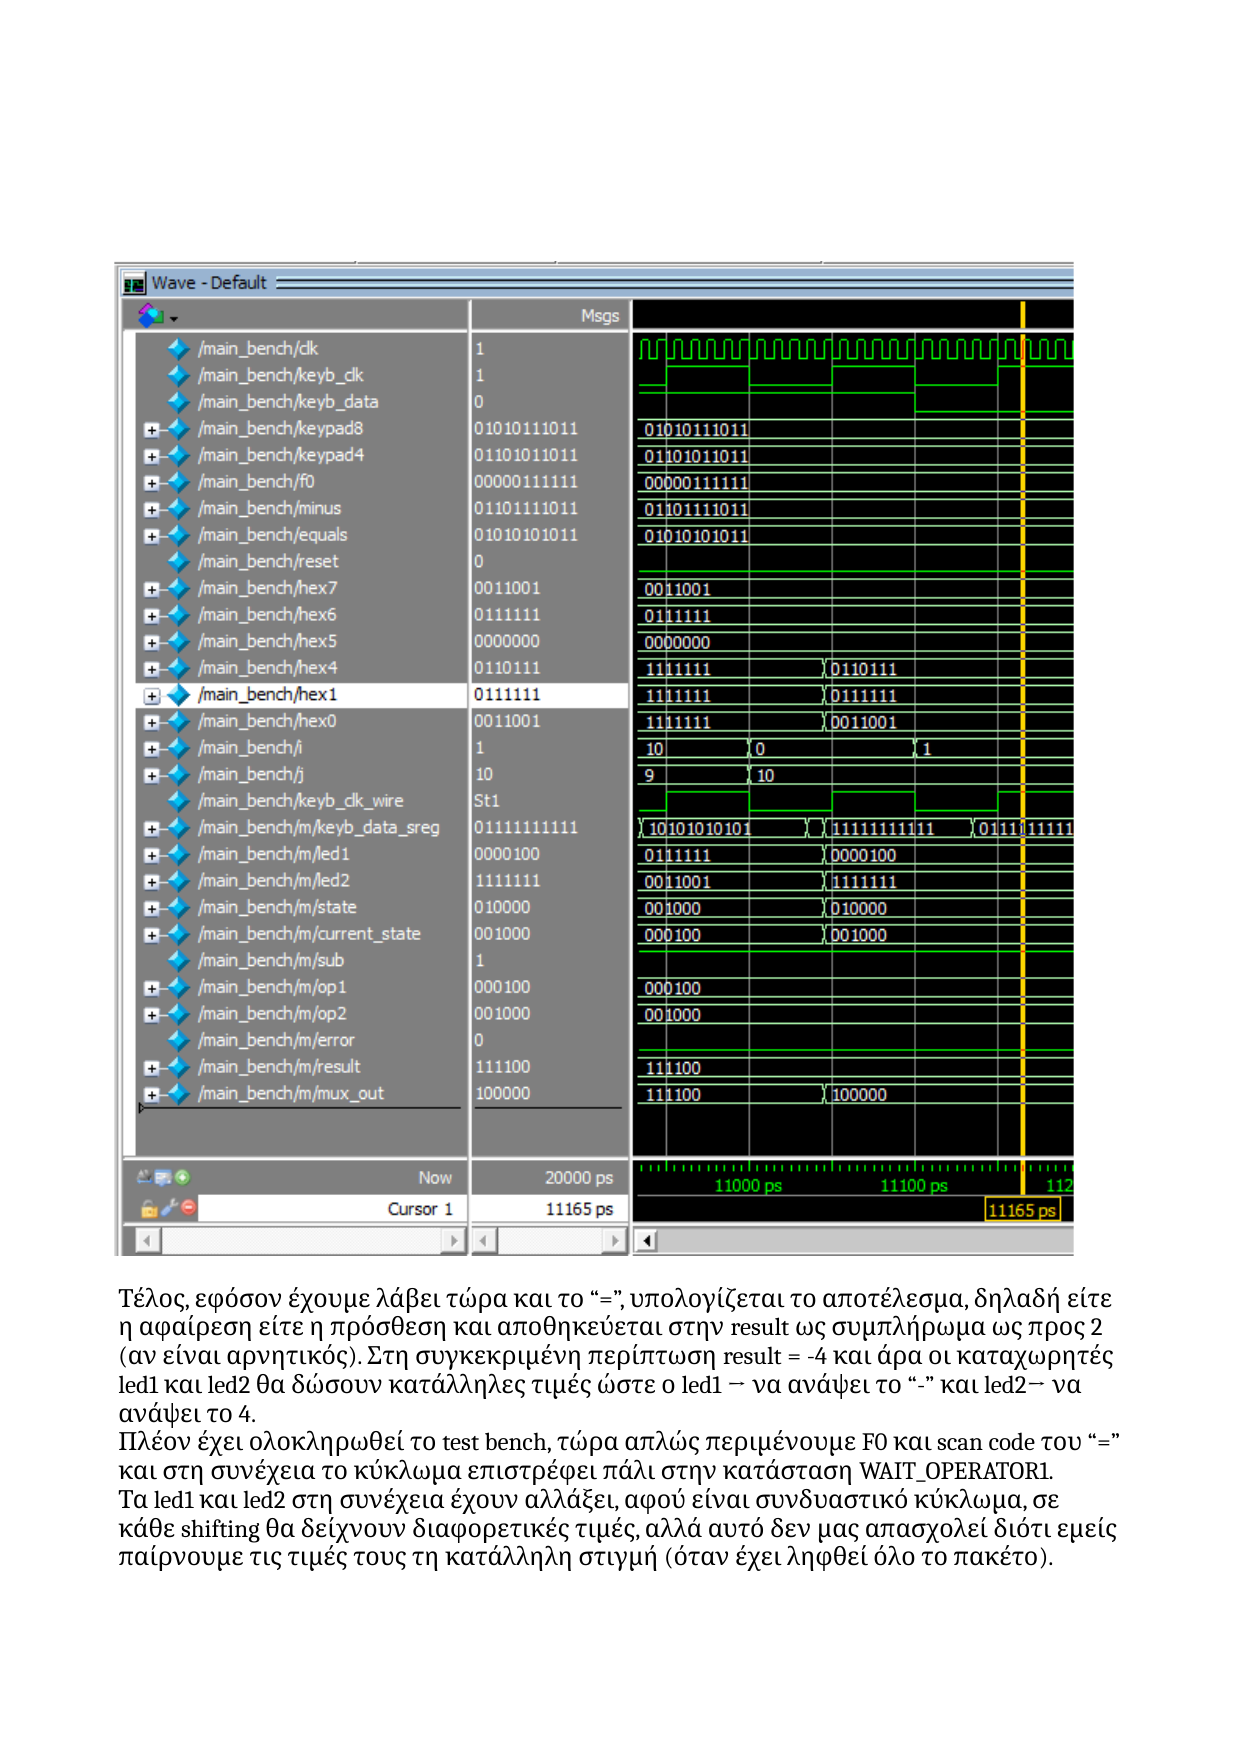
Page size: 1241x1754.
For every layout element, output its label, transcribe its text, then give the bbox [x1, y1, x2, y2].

text Τέλος, εφόσον έχουμε λάβει τώρα και το “=”, υπολογίζεται το αποτέλεσμα, δηλαδή είτε η αφαίρεση είτε η πρόσθεση και αποθηκεύεται στην result ως συμπλήρωμα ως προς 2 (αν είναι αρνητικός). Στη συγκεκριμένη περίπτωση result = -4 και άρα οι καταχωρητές led1 και led2 θα δώσουν κατάλληλες τιμές ώστε ο led1 → να ανάψει το “-” και led2→ να ανάψει το 4. [118, 1284, 1122, 1428]
text Πλέον έχει ολοκληρωθεί το test bench, τώρα απλώς περιμένουμε F0 και scan code του “=” και στη συνέχεια το κύκλωμα επιστρέφει πάλι στην κατάσταση WAIT_OPERATOR1. [118, 1428, 1122, 1486]
text Τα led1 και led2 στη συνέχεια έχουν αλλάξει, αφού είναι συνδυαστικό κύκλωμα, σε κάθε shifting θα δείχνουν διαφορετικές τιμές, αλλά αυτό δεν μας απασχολεί διότι εμείς παίρνουμε τις τιμές τους τη κατάλληλη στιγμή (όταν έχει ληφθεί όλο το πακέτο). [118, 1486, 1122, 1572]
picture [114, 261, 1074, 1256]
